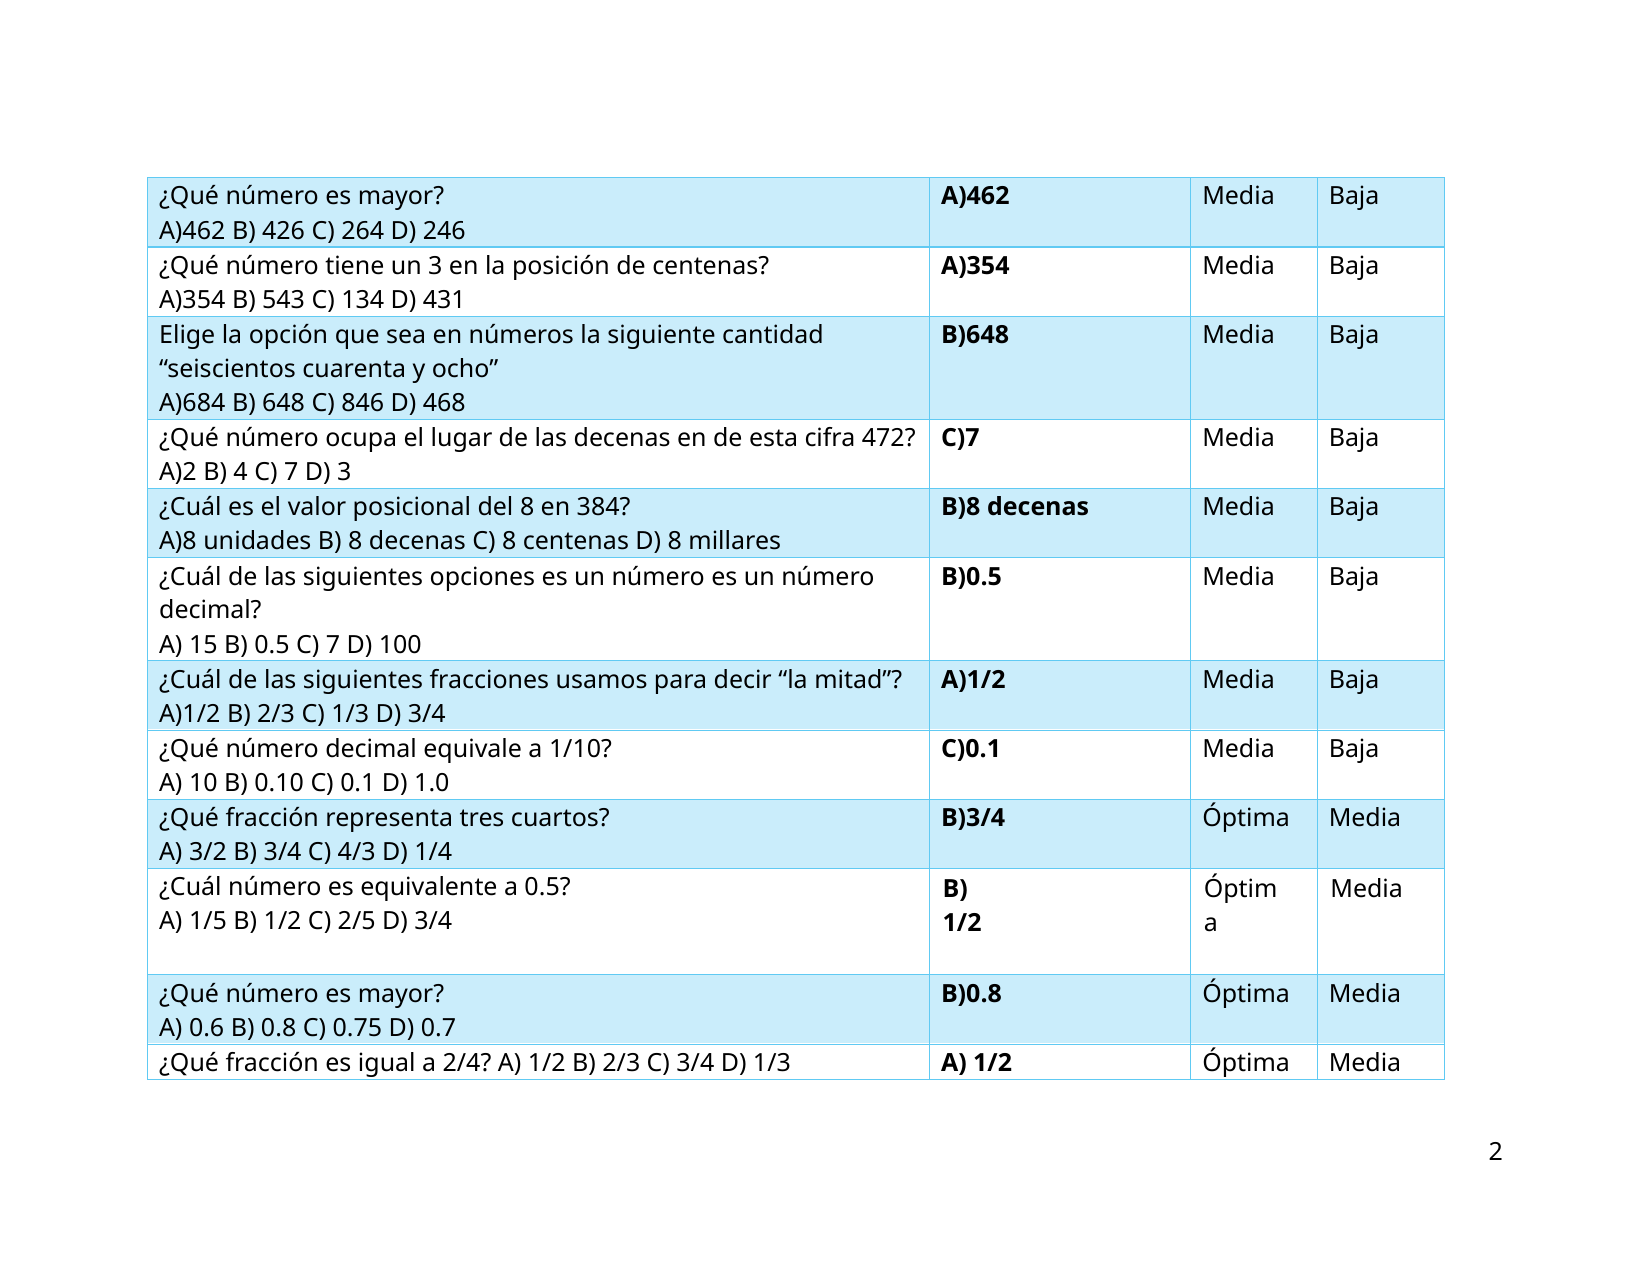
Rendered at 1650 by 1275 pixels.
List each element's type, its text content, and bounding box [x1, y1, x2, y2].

table_cell Media [1318, 1045, 1444, 1078]
table_cell B)8 decenas [930, 489, 1190, 557]
table_cell Baja [1318, 420, 1444, 488]
table_cell Baja [1318, 248, 1444, 316]
table_cell Media [1191, 248, 1317, 316]
table_cell Óptima [1191, 975, 1317, 1043]
table_cell ¿Cuál de las siguientes opciones es un número es un número decimal? A) 15 B) 0.5 C) 7 D) 100 [148, 558, 929, 660]
table_cell Media [1191, 178, 1317, 246]
table_cell C)7 [930, 420, 1190, 488]
table_cell [930, 869, 1190, 974]
table_cell Baja [1318, 731, 1444, 799]
table_cell Baja [1318, 558, 1444, 660]
table_cell Media [1318, 975, 1444, 1043]
table_cell ¿Cuál de las siguientes fracciones usamos para decir “la mitad”? A)1/2 B) 2/3 C) 1/3 D) 3/4 [148, 661, 929, 729]
table_cell Media [1191, 489, 1317, 557]
table_cell Media [1191, 661, 1317, 729]
table_cell Baja [1318, 178, 1444, 246]
table_cell [1318, 869, 1444, 974]
table_cell ¿Qué fracción representa tres cuartos? A) 3/2 B) 3/4 C) 4/3 D) 1/4 [148, 800, 929, 868]
table_cell ¿Qué número decimal equivale a 1/10? A) 10 B) 0.10 C) 0.1 D) 1.0 [148, 731, 929, 799]
table_cell A)354 [930, 248, 1190, 316]
table_cell A) 1/2 [930, 1045, 1190, 1078]
table_cell Media [1318, 800, 1444, 868]
table_cell B)648 [930, 317, 1190, 419]
table_cell Media [1191, 558, 1317, 660]
table_cell ¿Cuál número es equivalente a 0.5? A) 1/5 B) 1/2 C) 2/5 D) 3/4 [148, 869, 929, 974]
table_cell A)1/2 [930, 661, 1190, 729]
table_cell B)3/4 [930, 800, 1190, 868]
table_cell ¿Qué número tiene un 3 en la posición de centenas? A)354 B) 543 C) 134 D) 431 [148, 248, 929, 316]
table_cell ¿Qué número es mayor? A)462 B) 426 C) 264 D) 246 [148, 178, 929, 246]
table_cell B)0.5 [930, 558, 1190, 660]
table_cell Media [1191, 317, 1317, 419]
table_cell [1191, 869, 1317, 974]
table_cell A)462 [930, 178, 1190, 246]
table_cell C)0.1 [930, 731, 1190, 799]
table_cell Baja [1318, 489, 1444, 557]
table_cell Baja [1318, 317, 1444, 419]
table_header B) 1/2 [941, 869, 1014, 940]
table_cell ¿Qué fracción es igual a 2/4? A) 1/2 B) 2/3 C) 3/4 D) 1/3 [148, 1045, 929, 1078]
table_header Media [1329, 869, 1414, 906]
table_cell Baja [1318, 661, 1444, 729]
table_cell Óptima [1191, 1045, 1317, 1078]
table_header Óptima [1202, 869, 1292, 940]
table_cell B)0.8 [930, 975, 1190, 1043]
table_cell ¿Cuál es el valor posicional del 8 en 384? A)8 unidades B) 8 decenas C) 8 centenas D) 8 millares [148, 489, 929, 557]
table_cell Óptima [1191, 800, 1317, 868]
table_cell Elige la opción que sea en números la siguiente cantidad “seiscientos cuarenta y ocho” A)684 B) 648 C) 846 D) 468 [148, 317, 929, 419]
table_cell Media [1191, 420, 1317, 488]
table_cell Media [1191, 731, 1317, 799]
table_cell ¿Qué número es mayor? A) 0.6 B) 0.8 C) 0.75 D) 0.7 [148, 975, 929, 1043]
table_cell ¿Qué número ocupa el lugar de las decenas en de esta cifra 472? A)2 B) 4 C) 7 D) 3 [148, 420, 929, 488]
